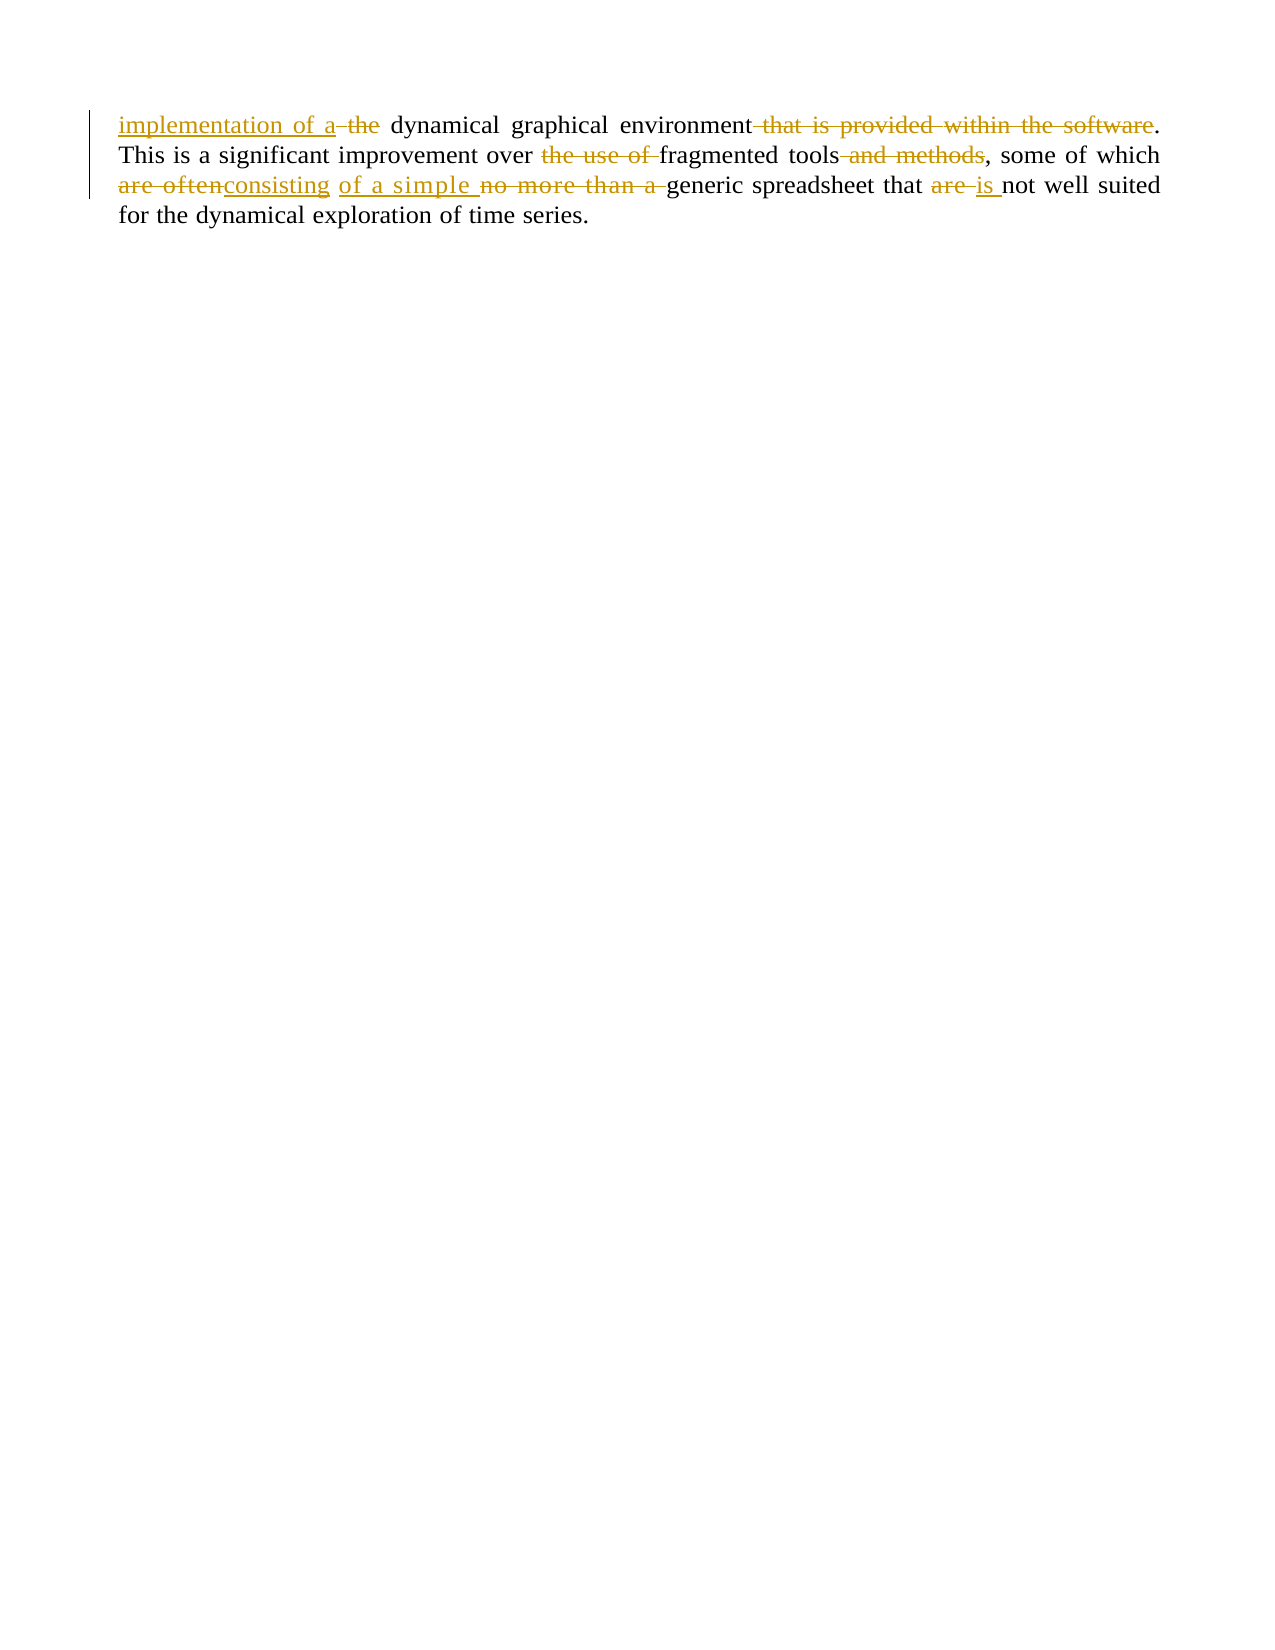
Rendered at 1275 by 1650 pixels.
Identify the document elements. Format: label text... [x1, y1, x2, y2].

text The strength of WHAT lies not only in its various tools, but in the integration of these into a complete functional workflow for the interpretation of water-level time-series. This workflow is presented in Figure 1.3. By providing a unique centralized environment where data can be processed, explored and analyzed, a lot of data manipulation and time can be saved. Moreover, the interpretation of the data is greatly facilitated due to the implementation of a dynamical graphical environment. This is a significant improvement over fragmented tools, some of which consisting of a simple generic spreadsheet that is not well suited for the dynamical exploration of time series. [118, 110, 1160, 229]
